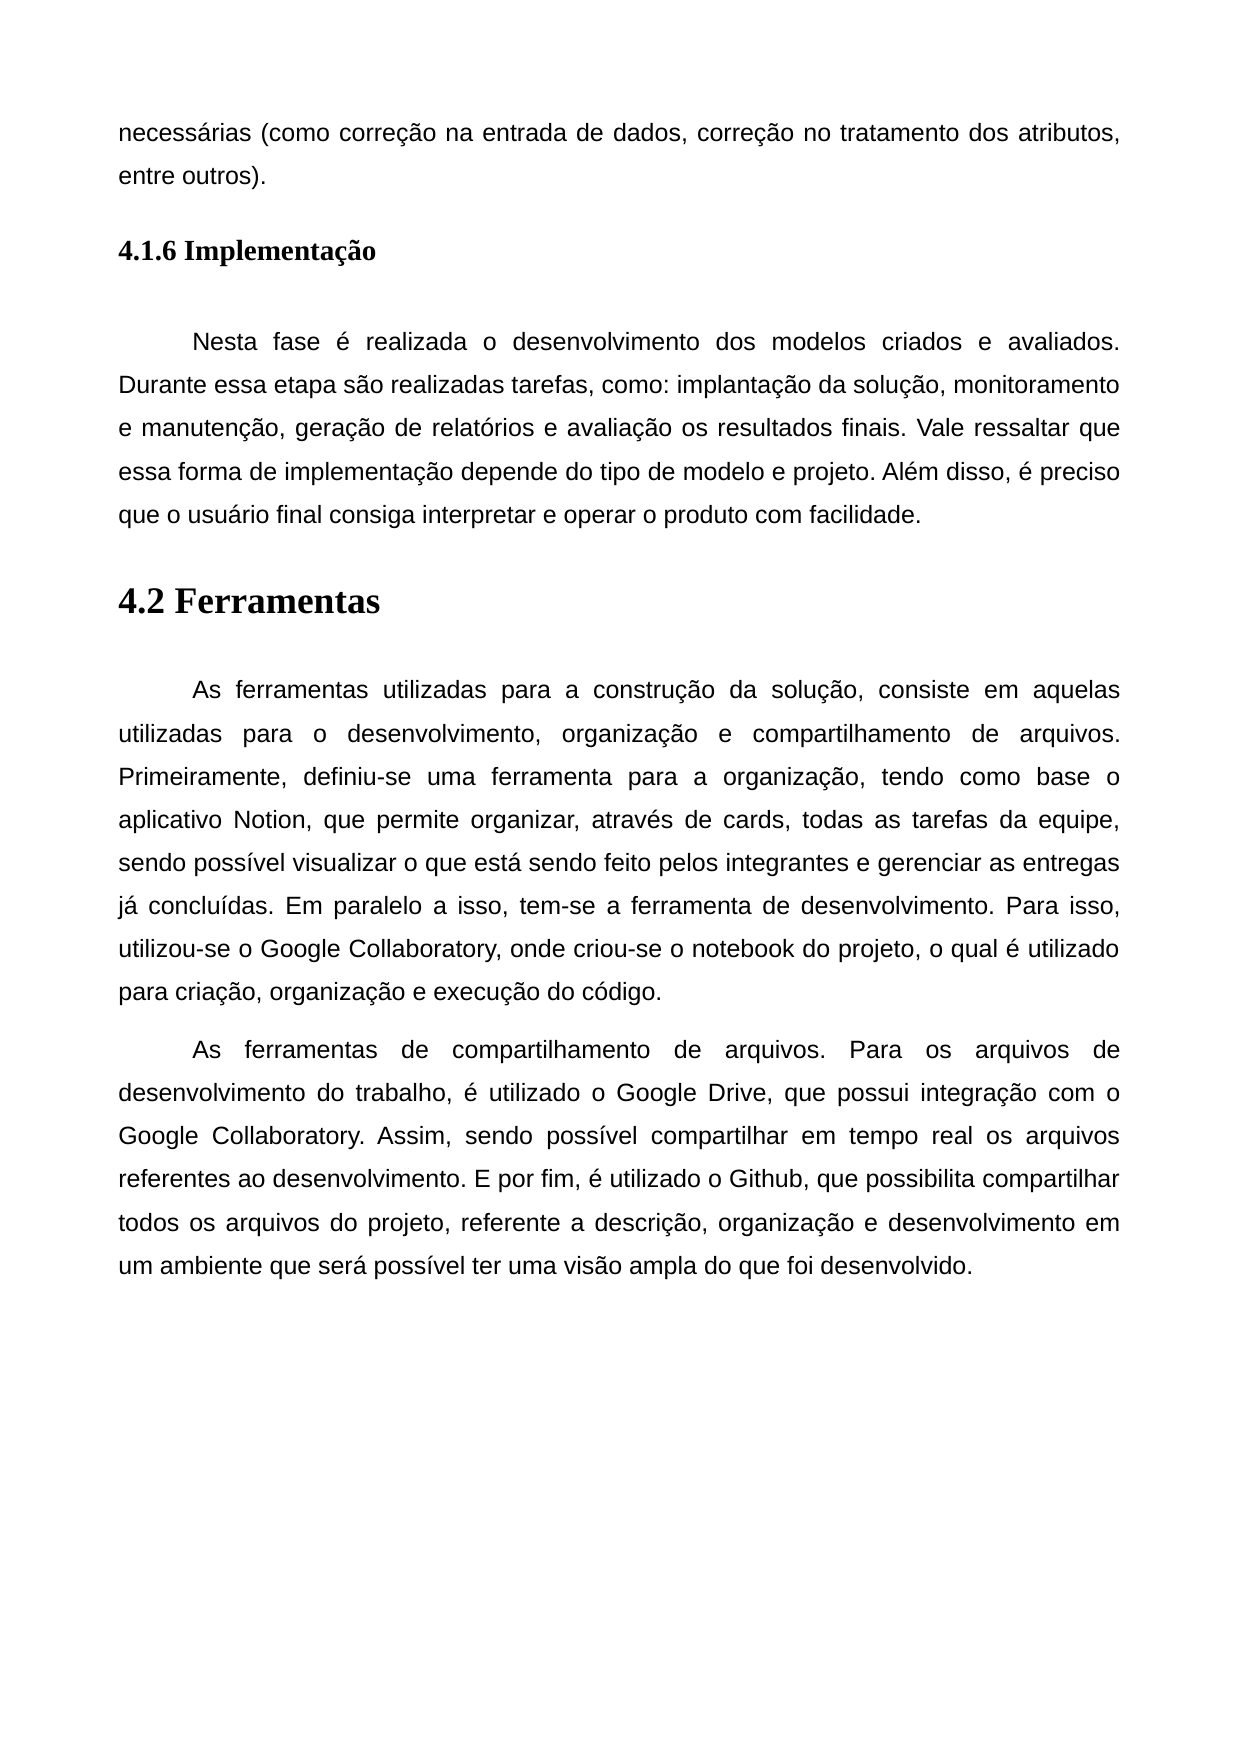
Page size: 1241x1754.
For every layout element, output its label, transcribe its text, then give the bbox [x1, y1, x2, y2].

text Nesta fase é realizada o desenvolvimento dos modelos criados e avaliados. Durante essa etapa são realizadas tarefas, como: implantação da solução, monitoramento e manutenção, geração de relatórios e avaliação os resultados finais. Vale ressaltar que essa forma de implementação depende do tipo de modelo e projeto. Além disso, é preciso que o usuário final consiga interpretar e operar o produto com facilidade. [118, 327, 1122, 528]
text As ferramentas utilizadas para a construção da solução, consiste em aquelas utilizadas para o desenvolvimento, organização e compartilhamento de arquivos. Primeiramente, definiu-se uma ferramenta para a organização, tendo como base o aplicativo Notion, que permite organizar, através de cards, todas as tarefas da equipe, sendo possível visualizar o que está sendo feito pelos integrantes e gerenciar as entregas já concluídas. Em paralelo a isso, tem-se a ferramenta de desenvolvimento. Para isso, utilizou-se o Google Collaboratory, onde criou-se o notebook do projeto, o qual é utilizado para criação, organização e execução do código. [118, 676, 1122, 1006]
text As ferramentas de compartilhamento de arquivos. Para os arquivos de desenvolvimento do trabalho, é utilizado o Google Drive, que possui integração com o Google Collaboratory. Assim, sendo possível compartilhar em tempo real os arquivos referentes ao desenvolvimento. E por fim, é utilizado o Github, que possibilita compartilhar todos os arquivos do projeto, referente a descrição, organização e desenvolvimento em um ambiente que será possível ter uma visão ampla do que foi desenvolvido. [118, 1035, 1122, 1279]
subtitle 4.1.6 Implementação [118, 233, 1122, 267]
subtitle 4.2 Ferramentas [118, 578, 1122, 621]
text necessárias (como correção na entrada de dados, correção no tratamento dos atributos, entre outros). [118, 118, 1122, 190]
